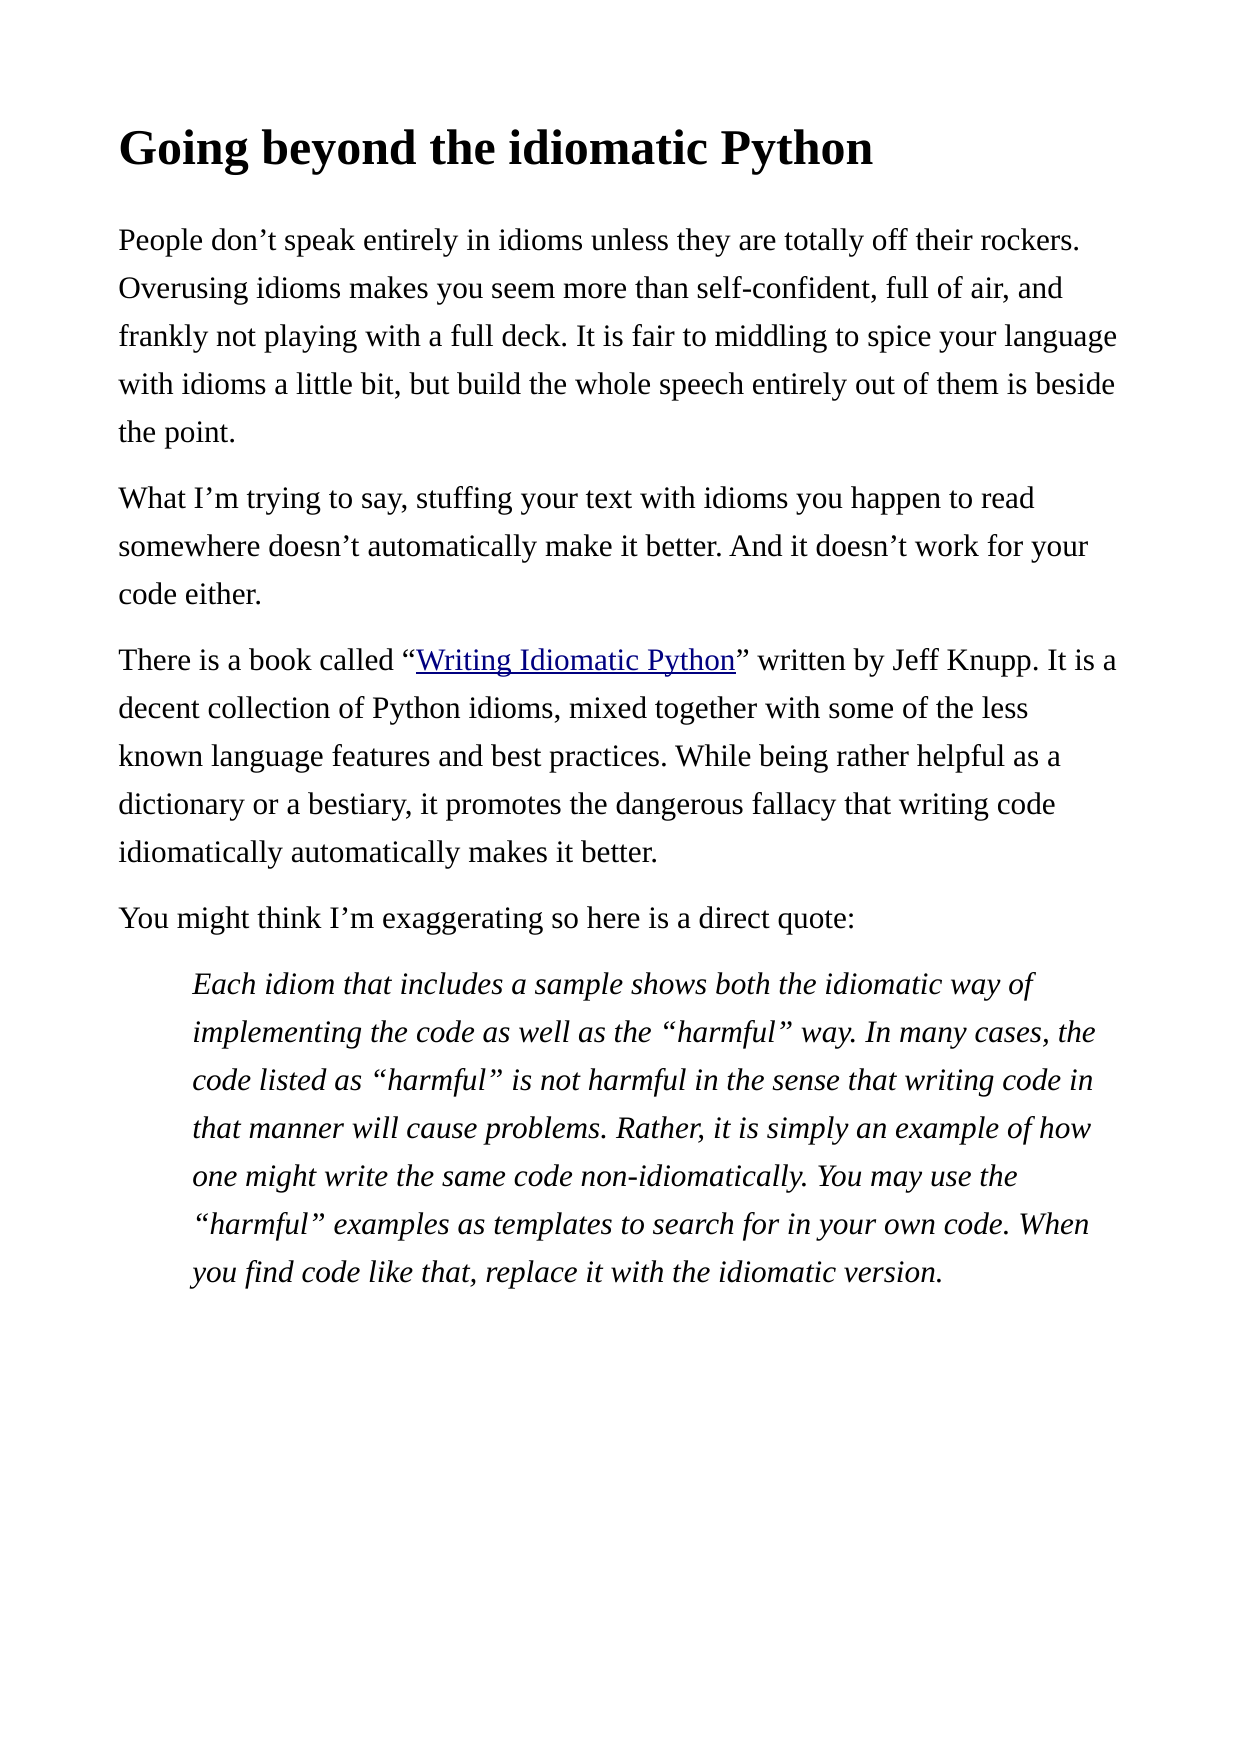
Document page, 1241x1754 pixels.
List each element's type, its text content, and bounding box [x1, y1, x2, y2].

text Each idiom that includes a sample shows both the idiomatic way of implementing the code as well as the “harmful” way. In many cases, the code listed as “harmful” is not harmful in the sense that writing code in that manner will cause problems. Rather, it is simply an example of how one might write the same code non-idiomatically. You may use the “harmful” examples as templates to search for in your own code. When you find code like that, replace it with the idiomatic version. [192, 956, 1122, 1292]
text What I’m trying to say, stuffing your text with idioms you happen to read somewhere doesn’t automatically make it better. And it doesn’t work for your code either. [118, 470, 1122, 614]
text People don’t speak entirely in idioms unless they are totally off their rockers. Overusing idioms makes you seem more than self-confident, full of air, and frankly not playing with a full deck. It is fair to middling to spice your language with idioms a little bit, but build the whole speech entirely out of them is beside the point. [118, 212, 1122, 452]
subtitle Going beyond the idiomatic Python [118, 118, 1122, 176]
text There is a book called “Writing Idiomatic Python” written by Jeff Knupp. It is a decent collection of Python idioms, mixed together with some of the less known language features and best practices. While being rather helpful as a dictionary or a bestiary, it promotes the dangerous fallacy that writing code idiomatically automatically makes it better. [118, 632, 1122, 872]
text You might think I’m exaggerating so here is a direct quote: [118, 890, 1122, 938]
